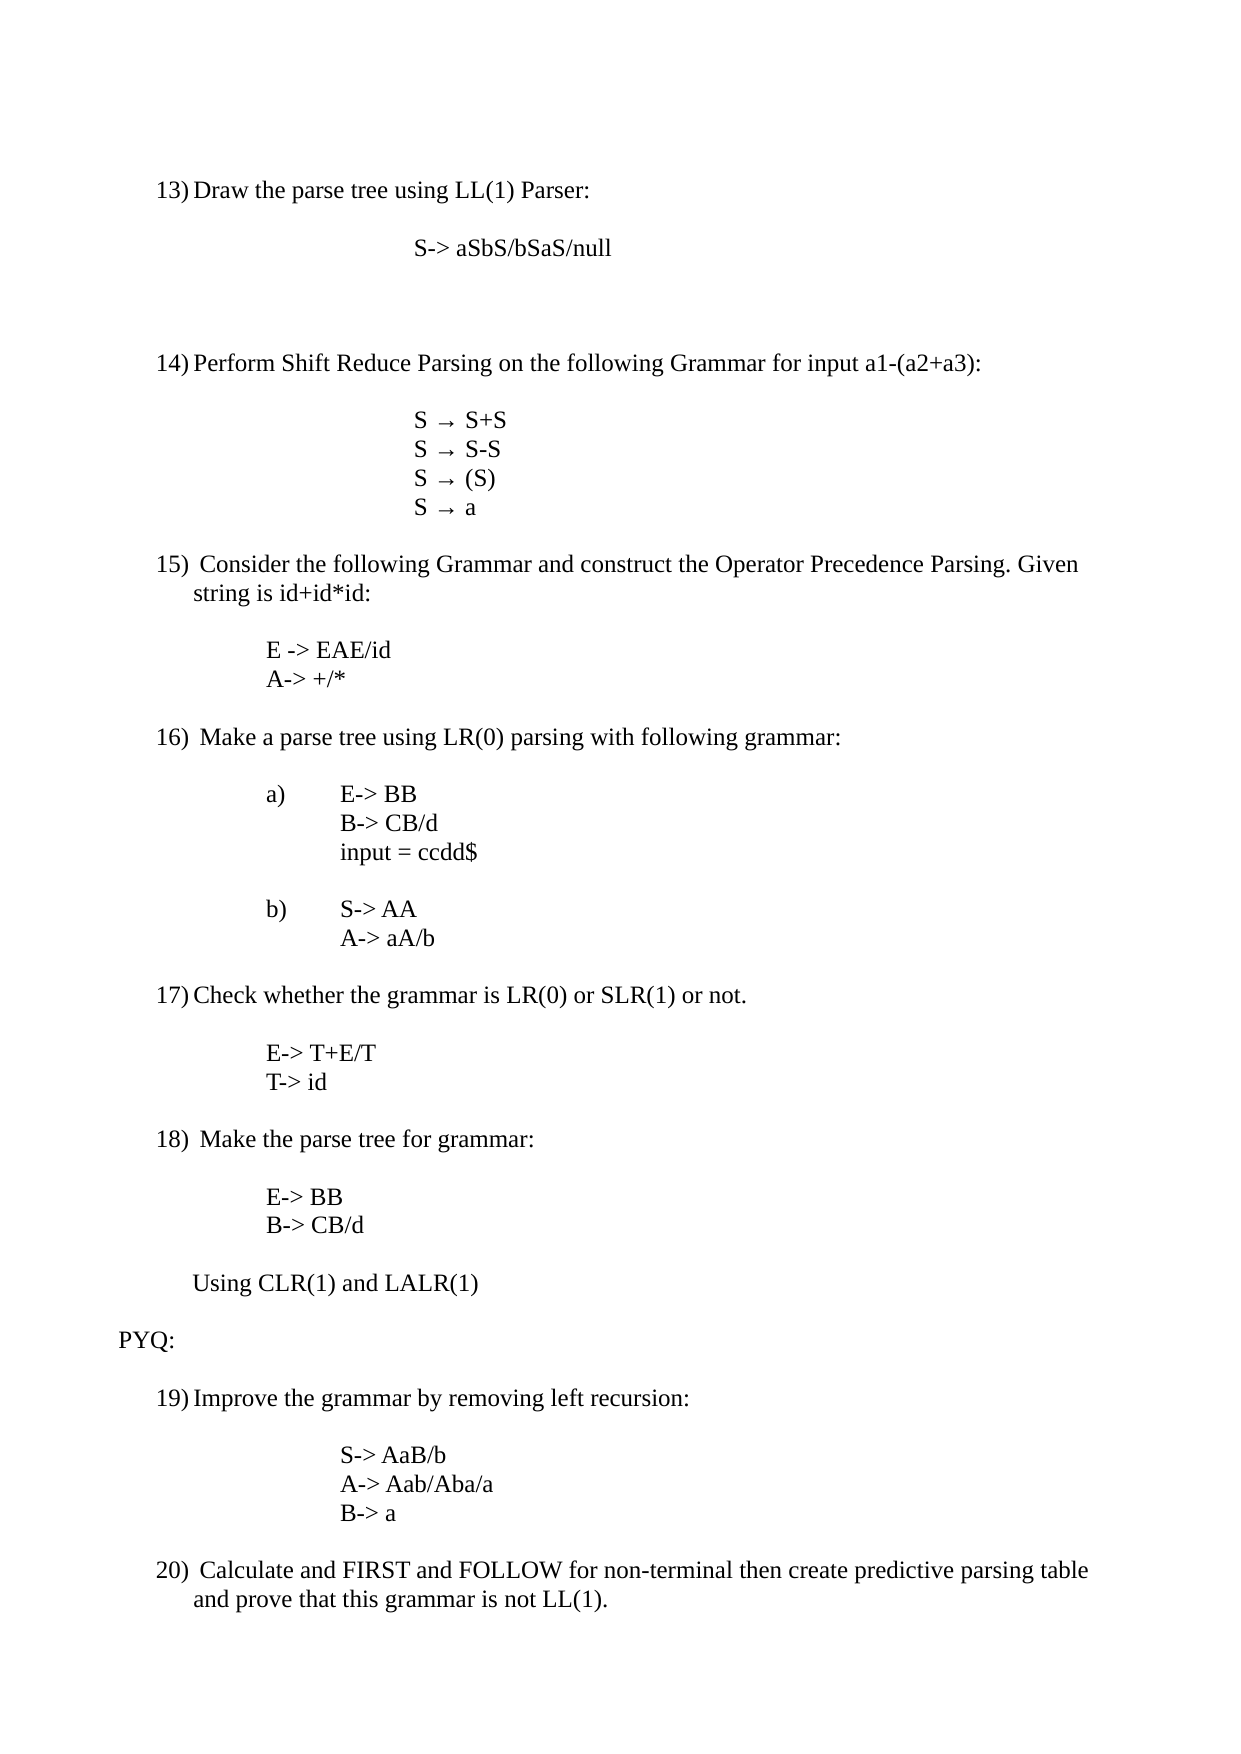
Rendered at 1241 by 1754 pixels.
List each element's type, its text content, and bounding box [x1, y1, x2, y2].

list Check whether the grammar is LR(0) or SLR(1) or not. [156, 981, 1122, 1009]
text B-> a [118, 1498, 1122, 1527]
text S → S+S [118, 406, 1122, 434]
list Calculate and FIRST and FOLLOW for non-terminal then create predictive parsing table and prove that this grammar is not LL(1). [156, 1556, 1122, 1613]
text E-> BB [118, 1182, 1122, 1211]
list Perform Shift Reduce Parsing on the following Grammar for input a1-(a2+a3): [156, 348, 1122, 377]
text T-> id [118, 1067, 1122, 1096]
text A-> Aab/Aba/a [118, 1469, 1122, 1498]
text S → a [118, 492, 1122, 521]
text A-> +/* [118, 664, 1122, 693]
text input = ccdd$ [118, 837, 1122, 866]
list Consider the following Grammar and construct the Operator Precedence Parsing. Given string is id+id*id: [156, 549, 1122, 607]
list Make a parse tree using LR(0) parsing with following grammar: [156, 722, 1122, 751]
list Make the parse tree for grammar: [156, 1124, 1122, 1153]
text PYQ: [118, 1326, 1122, 1354]
text S-> AaB/b [118, 1441, 1122, 1469]
text S → (S) [118, 463, 1122, 492]
text b) S-> AA [118, 894, 1122, 923]
text E -> EAE/id [118, 636, 1122, 664]
text B-> CB/d [118, 808, 1122, 837]
text S-> aSbS/bSaS/null [118, 233, 1122, 262]
list Improve the grammar by removing left recursion: [156, 1383, 1122, 1412]
text Using CLR(1) and LALR(1) [118, 1268, 1122, 1297]
text A-> aA/b [118, 923, 1122, 952]
text a) E-> BB [118, 779, 1122, 808]
list Draw the parse tree using LL(1) Parser: [156, 176, 1122, 204]
text S → S-S [118, 434, 1122, 463]
text B-> CB/d [118, 1211, 1122, 1239]
text E-> T+E/T [118, 1038, 1122, 1067]
